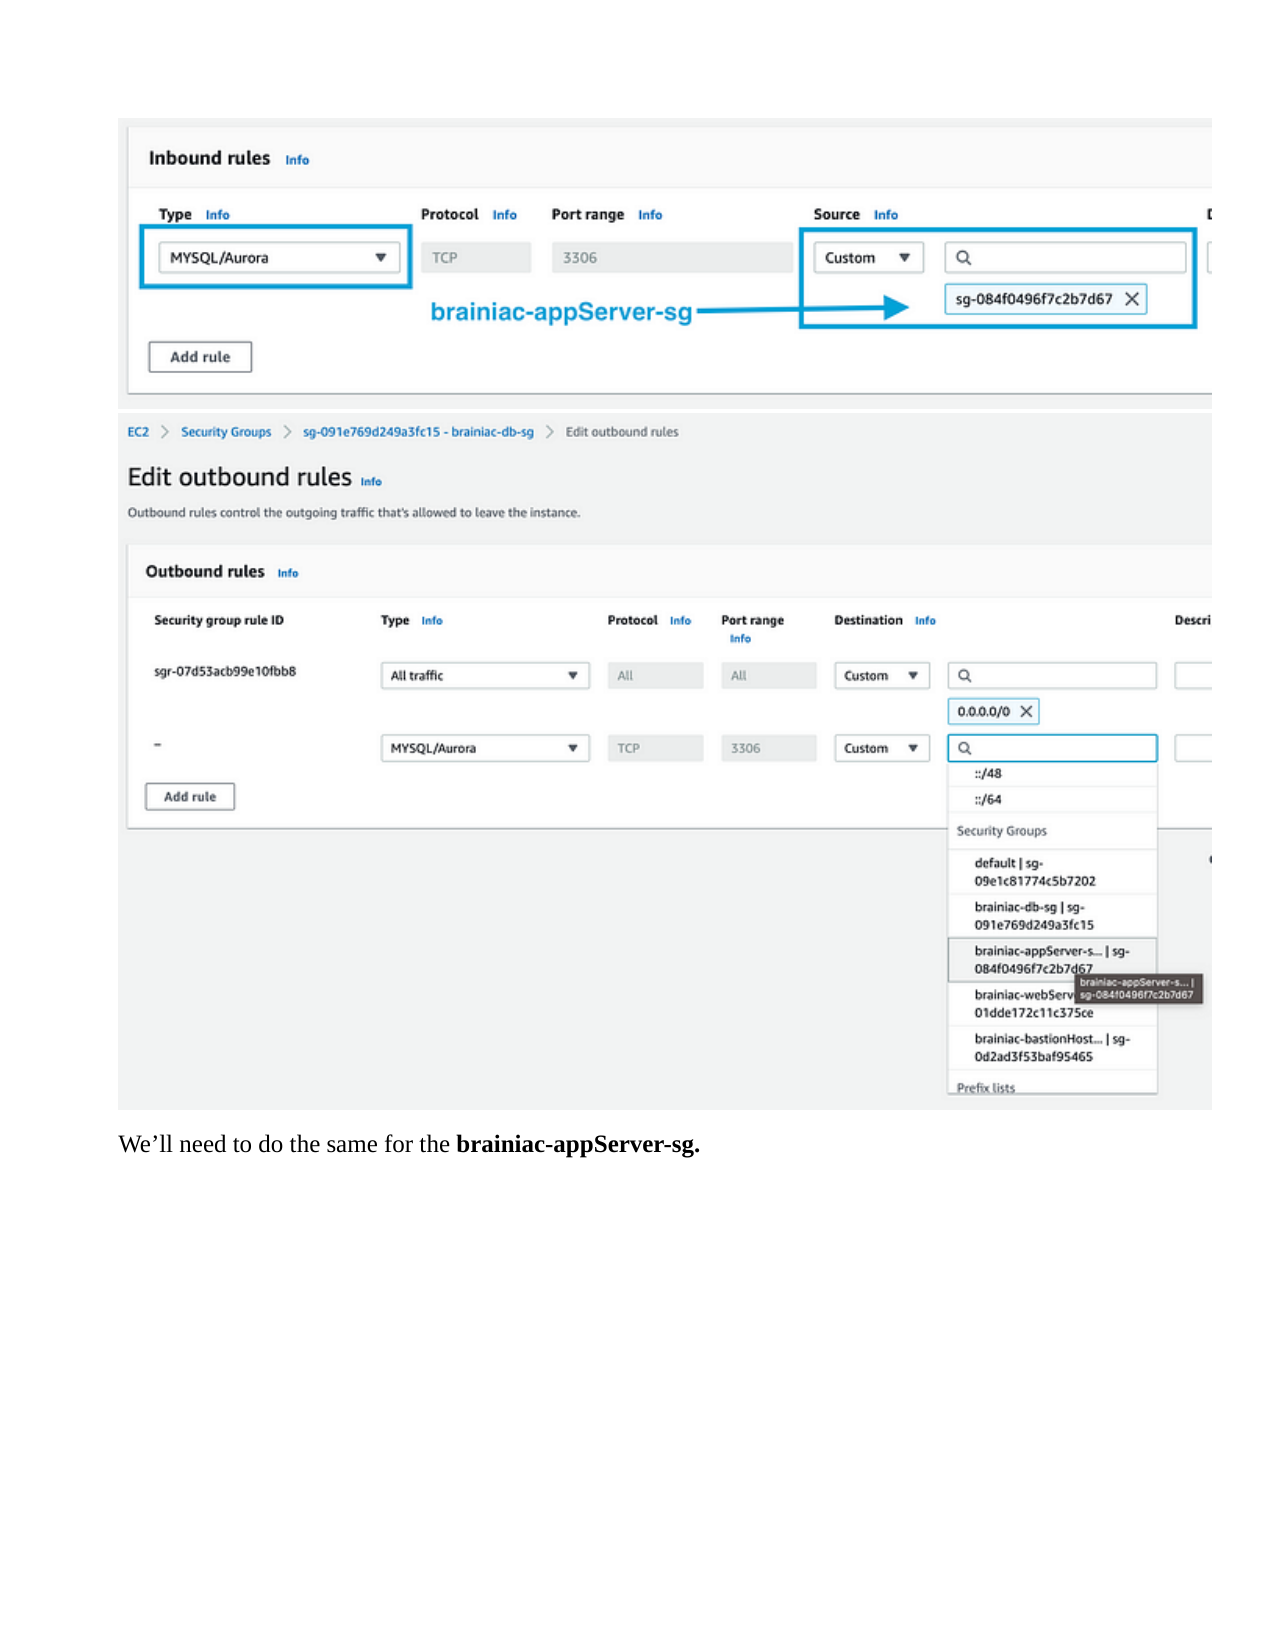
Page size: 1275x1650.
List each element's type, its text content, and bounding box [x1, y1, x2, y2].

picture [118, 413, 1212, 1110]
text We’ll need to do the same for the brainiac-appServer-sg. [118, 1129, 1157, 1157]
picture [118, 118, 1212, 409]
